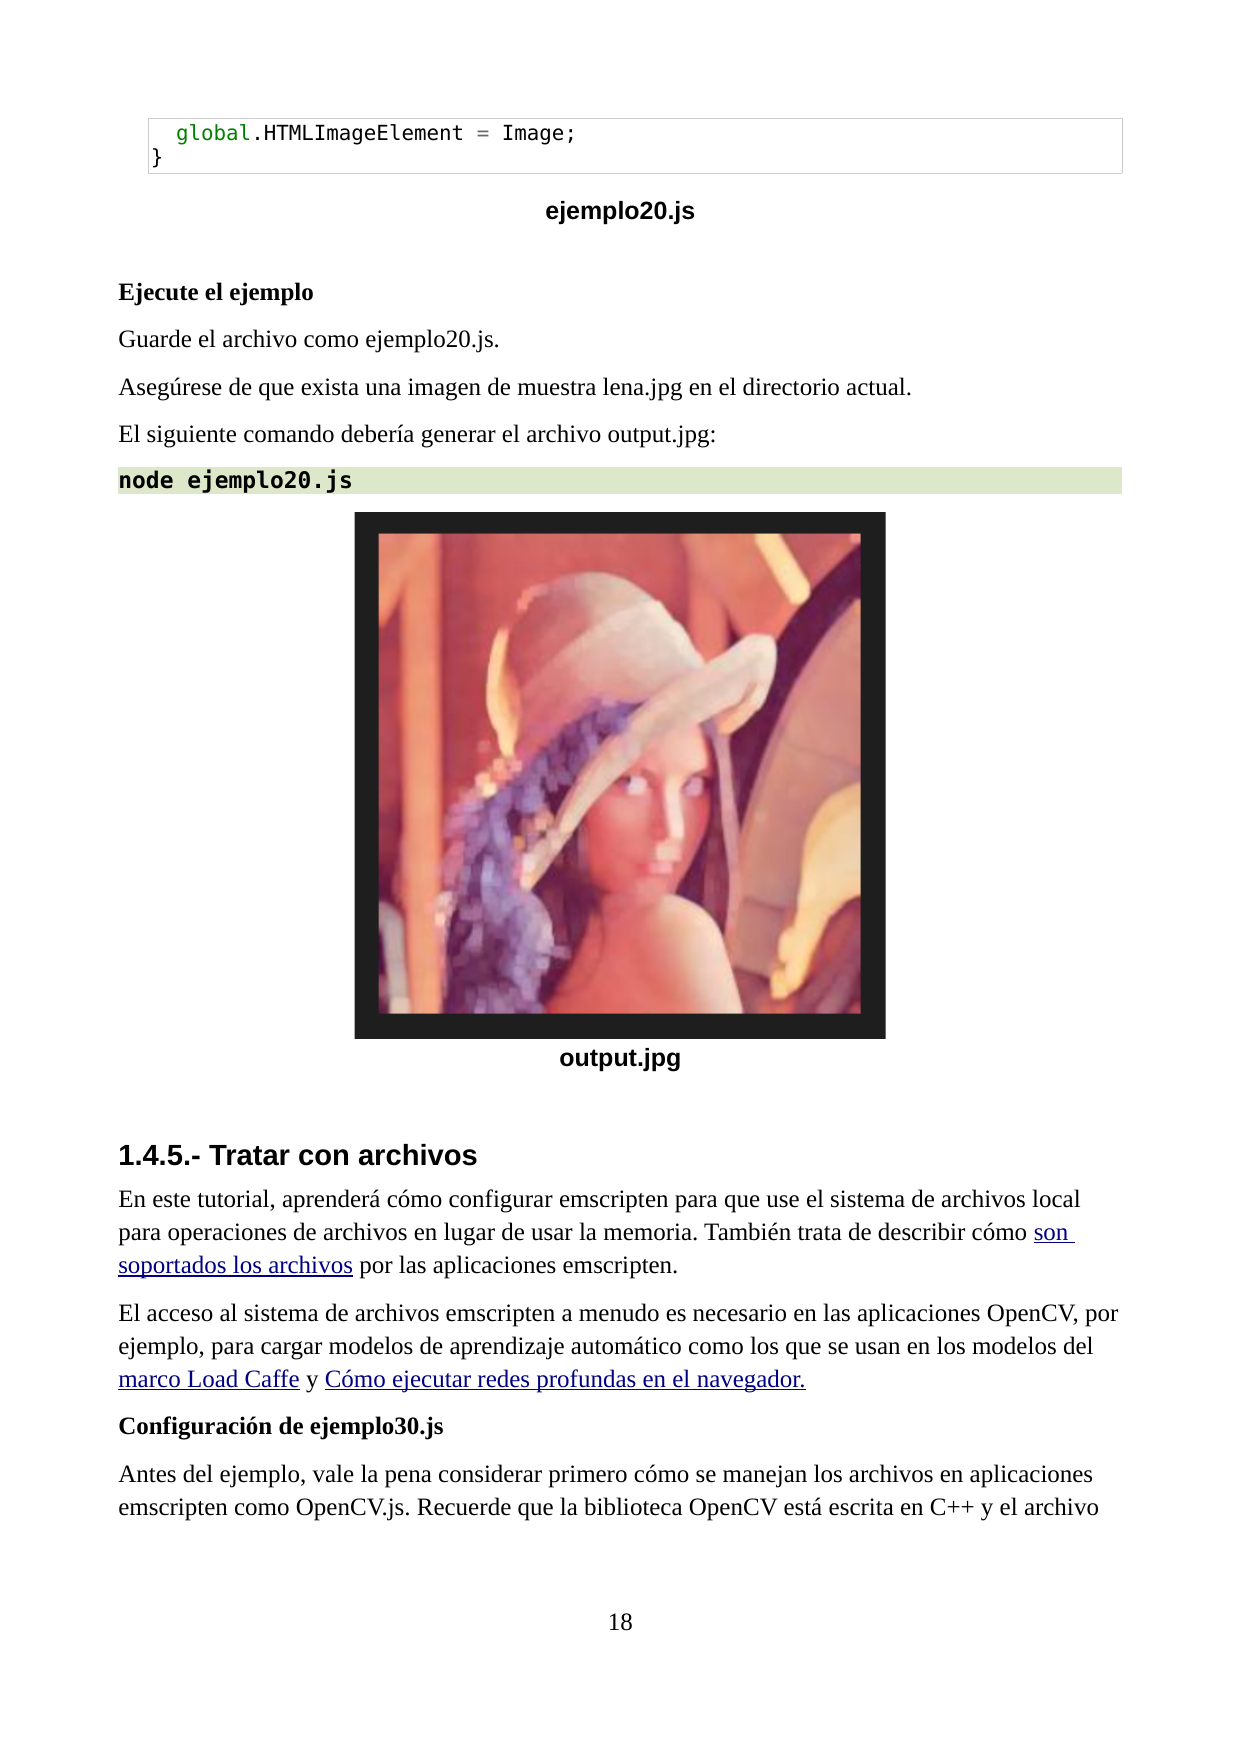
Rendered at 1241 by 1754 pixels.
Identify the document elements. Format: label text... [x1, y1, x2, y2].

text output.jpg [118, 512, 1122, 1072]
text Ejecute el ejemplo [118, 277, 1122, 305]
text ejemplo20.js [118, 196, 1122, 225]
text Asegúrese de que exista una imagen de muestra lena.jpg en el directorio actual. [118, 372, 1122, 401]
text En este tutorial, aprenderá cómo configurar emscripten para que use el sistema de archivos local para operaciones de archivos en lugar de usar la memoria. También trata de describir cómo son soportados los archivos por las aplicaciones emscripten. [118, 1184, 1122, 1279]
text Guarde el archivo como ejemplo20.js. [118, 324, 1122, 353]
text El siguiente comando debería generar el archivo output.jpg: [118, 419, 1122, 448]
text global.HTMLImageElement = Image; [149, 119, 1122, 142]
text Configuración de ejemplo30.js [118, 1411, 1122, 1440]
subtitle Tratar con archivos [118, 1138, 1122, 1172]
text Antes del ejemplo, vale la pena considerar primero cómo se manejan los archivos en aplicaciones emscripten como OpenCV.js. Recuerde que la biblioteca OpenCV está escrita en C++ y el archivo [118, 1459, 1122, 1521]
text } [149, 142, 1122, 173]
picture [354, 512, 886, 1039]
text node ejemplo20.js [118, 467, 1122, 494]
text El acceso al sistema de archivos emscripten a menudo es necesario en las aplicaciones OpenCV, por ejemplo, para cargar modelos de aprendizaje automático como los que se usan en los modelos del marco Load Caffe y Cómo ejecutar redes profundas en el navegador. [118, 1298, 1122, 1392]
